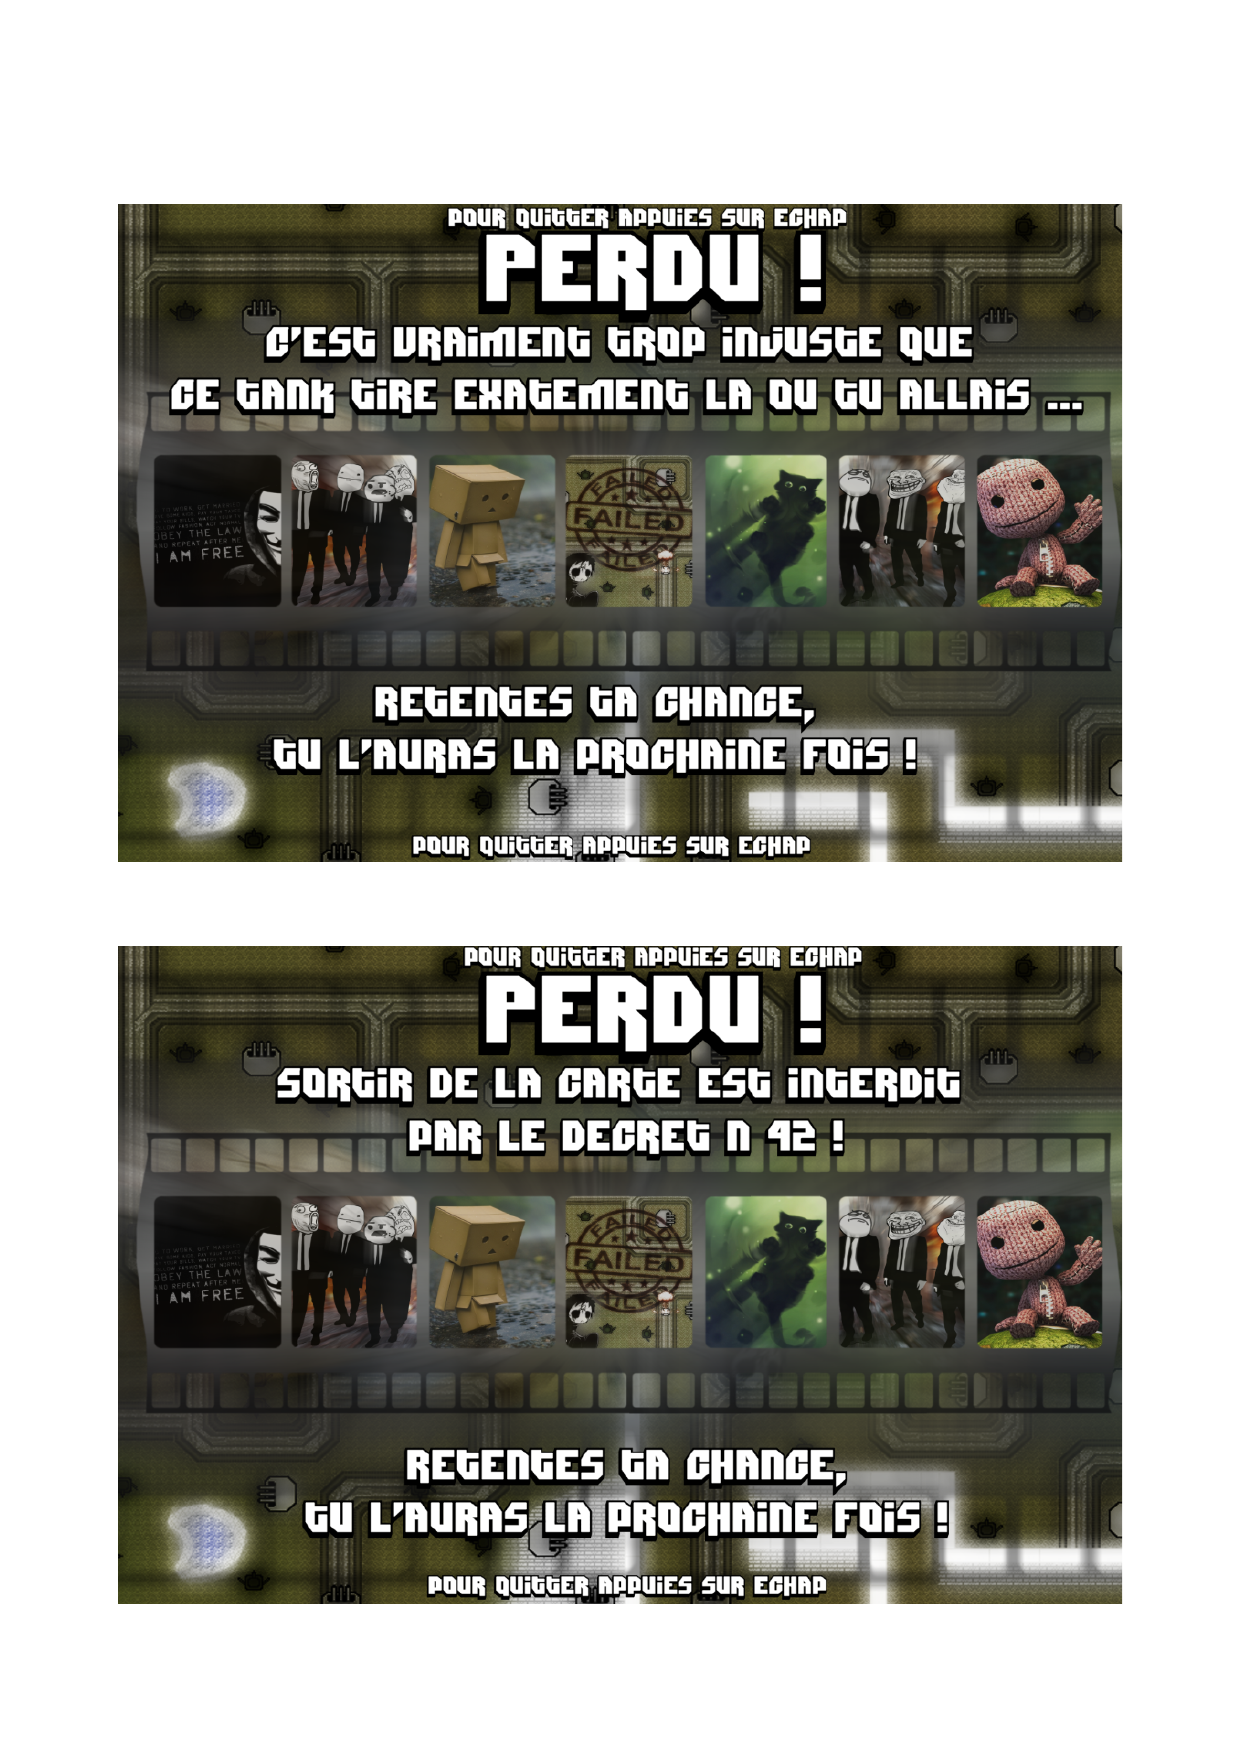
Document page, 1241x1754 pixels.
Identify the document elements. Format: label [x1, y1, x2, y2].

picture [118, 946, 1123, 1604]
picture [118, 204, 1123, 862]
